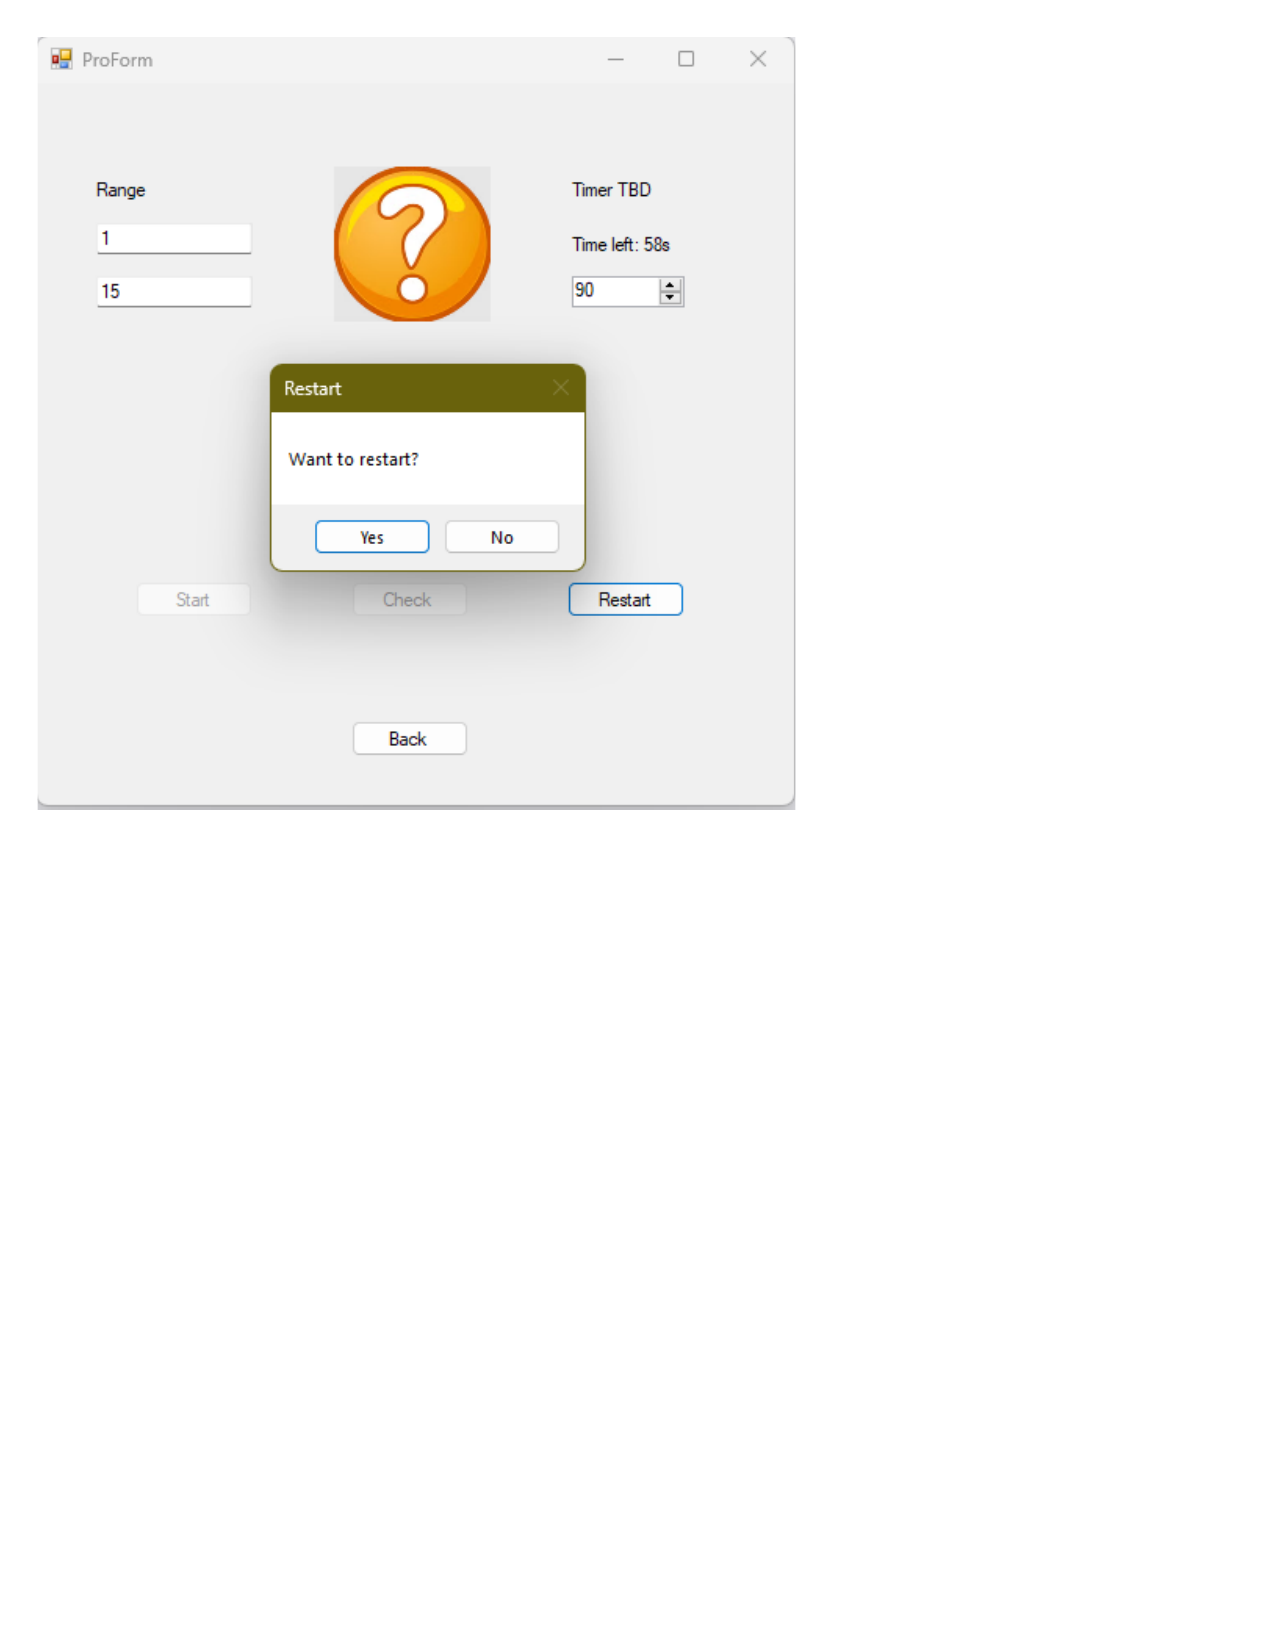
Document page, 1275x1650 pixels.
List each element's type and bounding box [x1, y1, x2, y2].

picture [37, 37, 796, 810]
